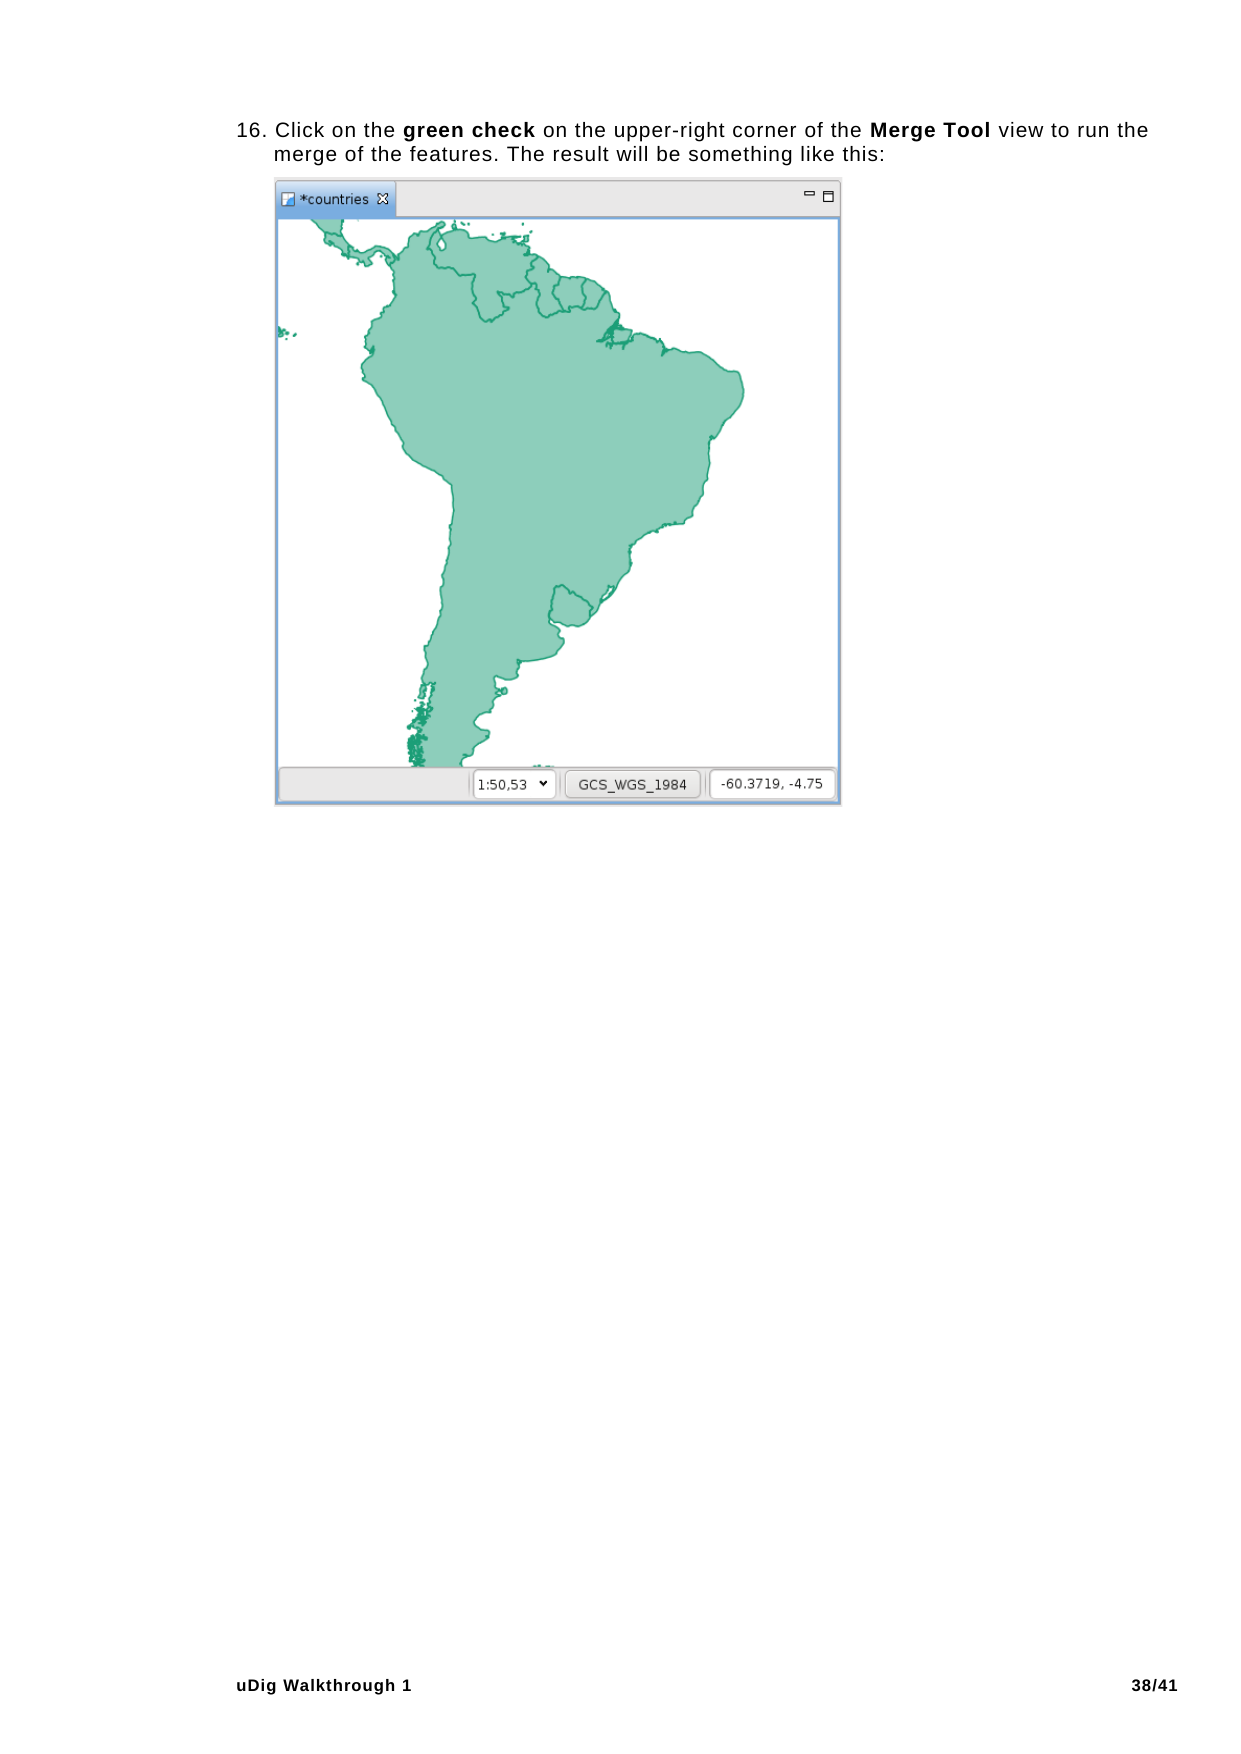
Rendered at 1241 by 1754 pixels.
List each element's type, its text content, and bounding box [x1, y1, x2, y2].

list Click on the green check on the upper-right corner of the Merge Tool view to run the merge of the features. The result will be something like this: [236, 118, 1181, 818]
picture [273, 177, 843, 807]
